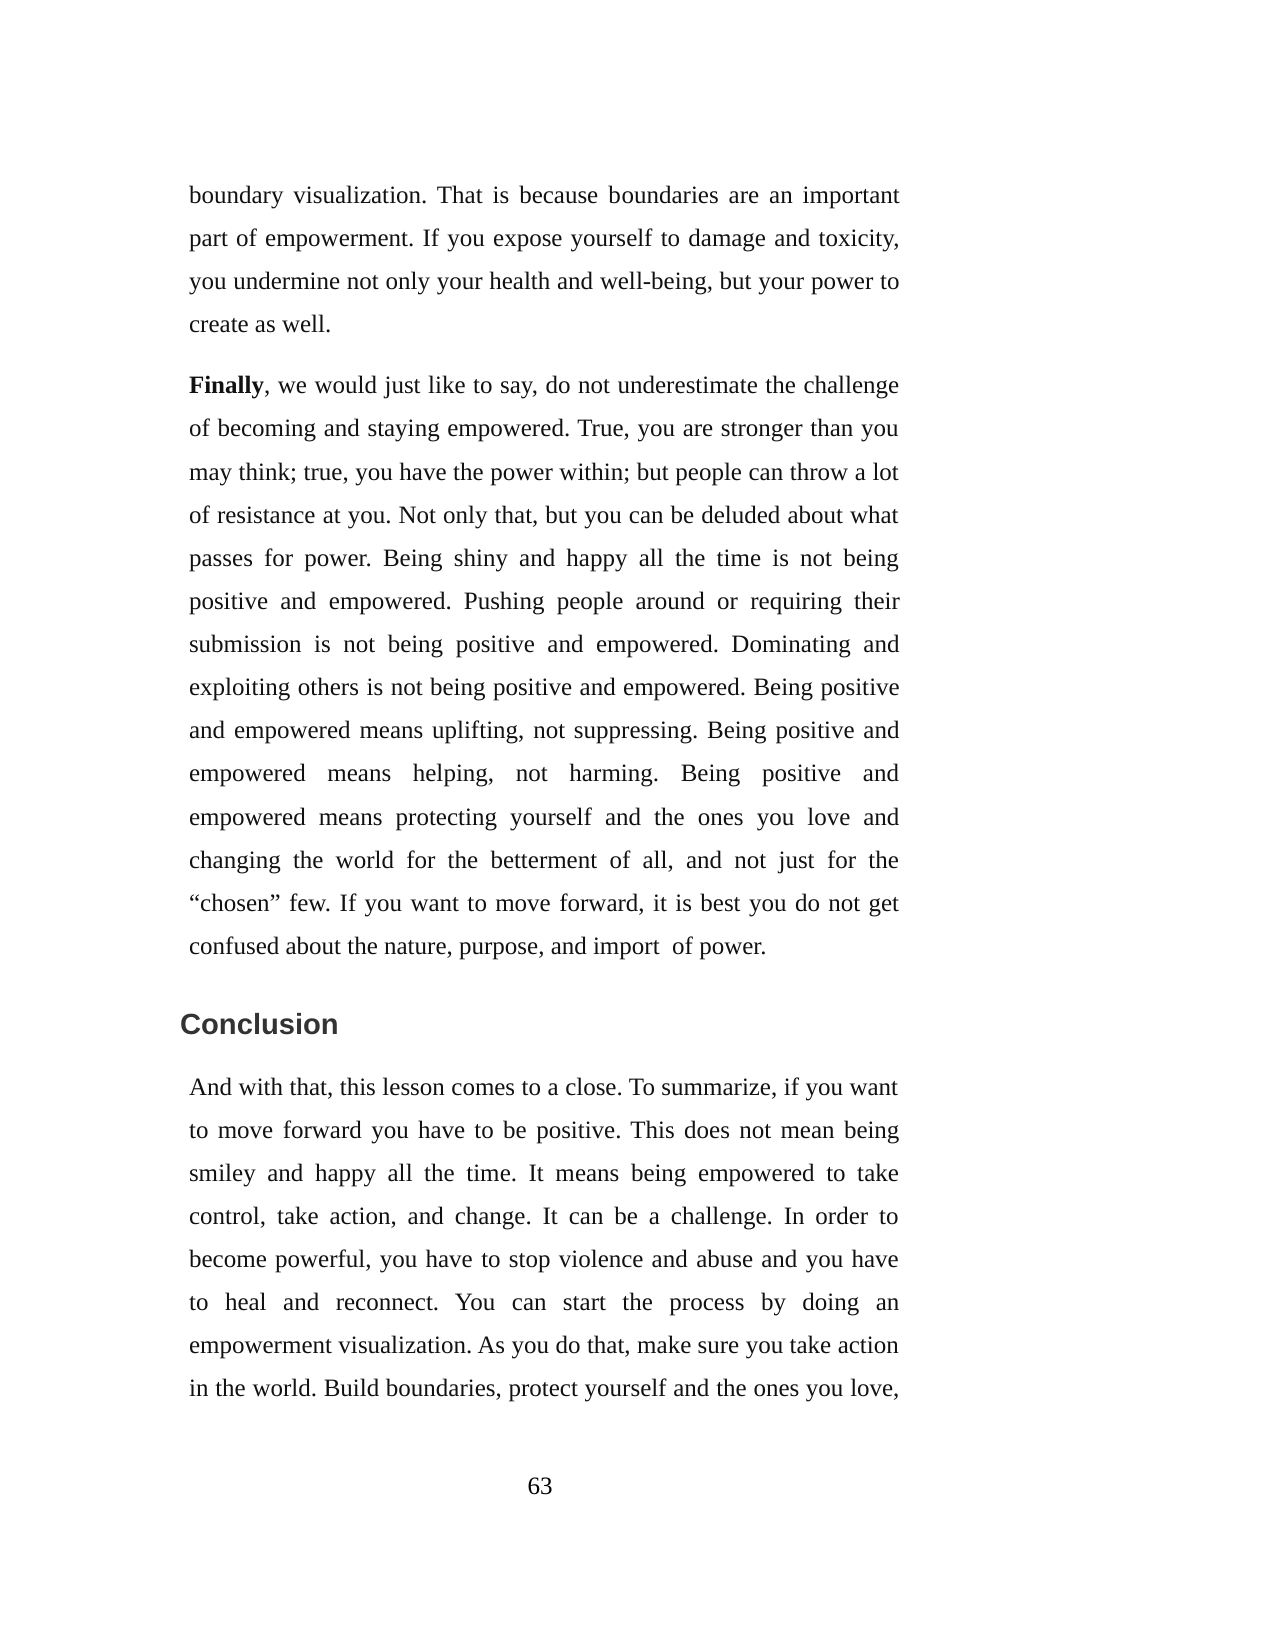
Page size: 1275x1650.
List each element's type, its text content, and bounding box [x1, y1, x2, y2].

text Finally, we would just like to say, do not underestimate the challenge of becoming and staying empowered. True, you are stronger than you may think; true, you have the power within; but people can throw a lot of resistance at you. Not only that, but you can be deluded about what passes for power. Being shiny and happy all the time is not being positive and empowered. Pushing people around or requiring their submission is not being positive and empowered. Dominating and exploiting others is not being positive and empowered. Being positive and empowered means uplifting, not suppressing. Being positive and empowered means helping, not harming. Being positive and empowered means protecting yourself and the ones you love and changing the world for the betterment of all, and not just for the “chosen” few. If you want to move forward, it is best you do not get confused about the nature, purpose, and import of power. [189, 370, 900, 960]
text And with that, this lesson comes to a close. To summarize, if you want to move forward you have to be positive. This does not mean being smiley and happy all the time. It means being empowered to take control, take action, and change. It can be a challenge. In order to become powerful, you have to stop violence and abuse and you have to heal and reconnect. You can start the process by doing an empowerment visualization. As you do that, make sure you take action in the world. Build boundaries, protect yourself and the ones you love, [189, 1072, 900, 1402]
text boundary visualization. That is because boundaries are an important part of empowerment. If you expose yourself to damage and toxicity, you undermine not only your health and well-being, but your power to create as well. [189, 180, 900, 338]
subtitle Conclusion [180, 1007, 900, 1041]
